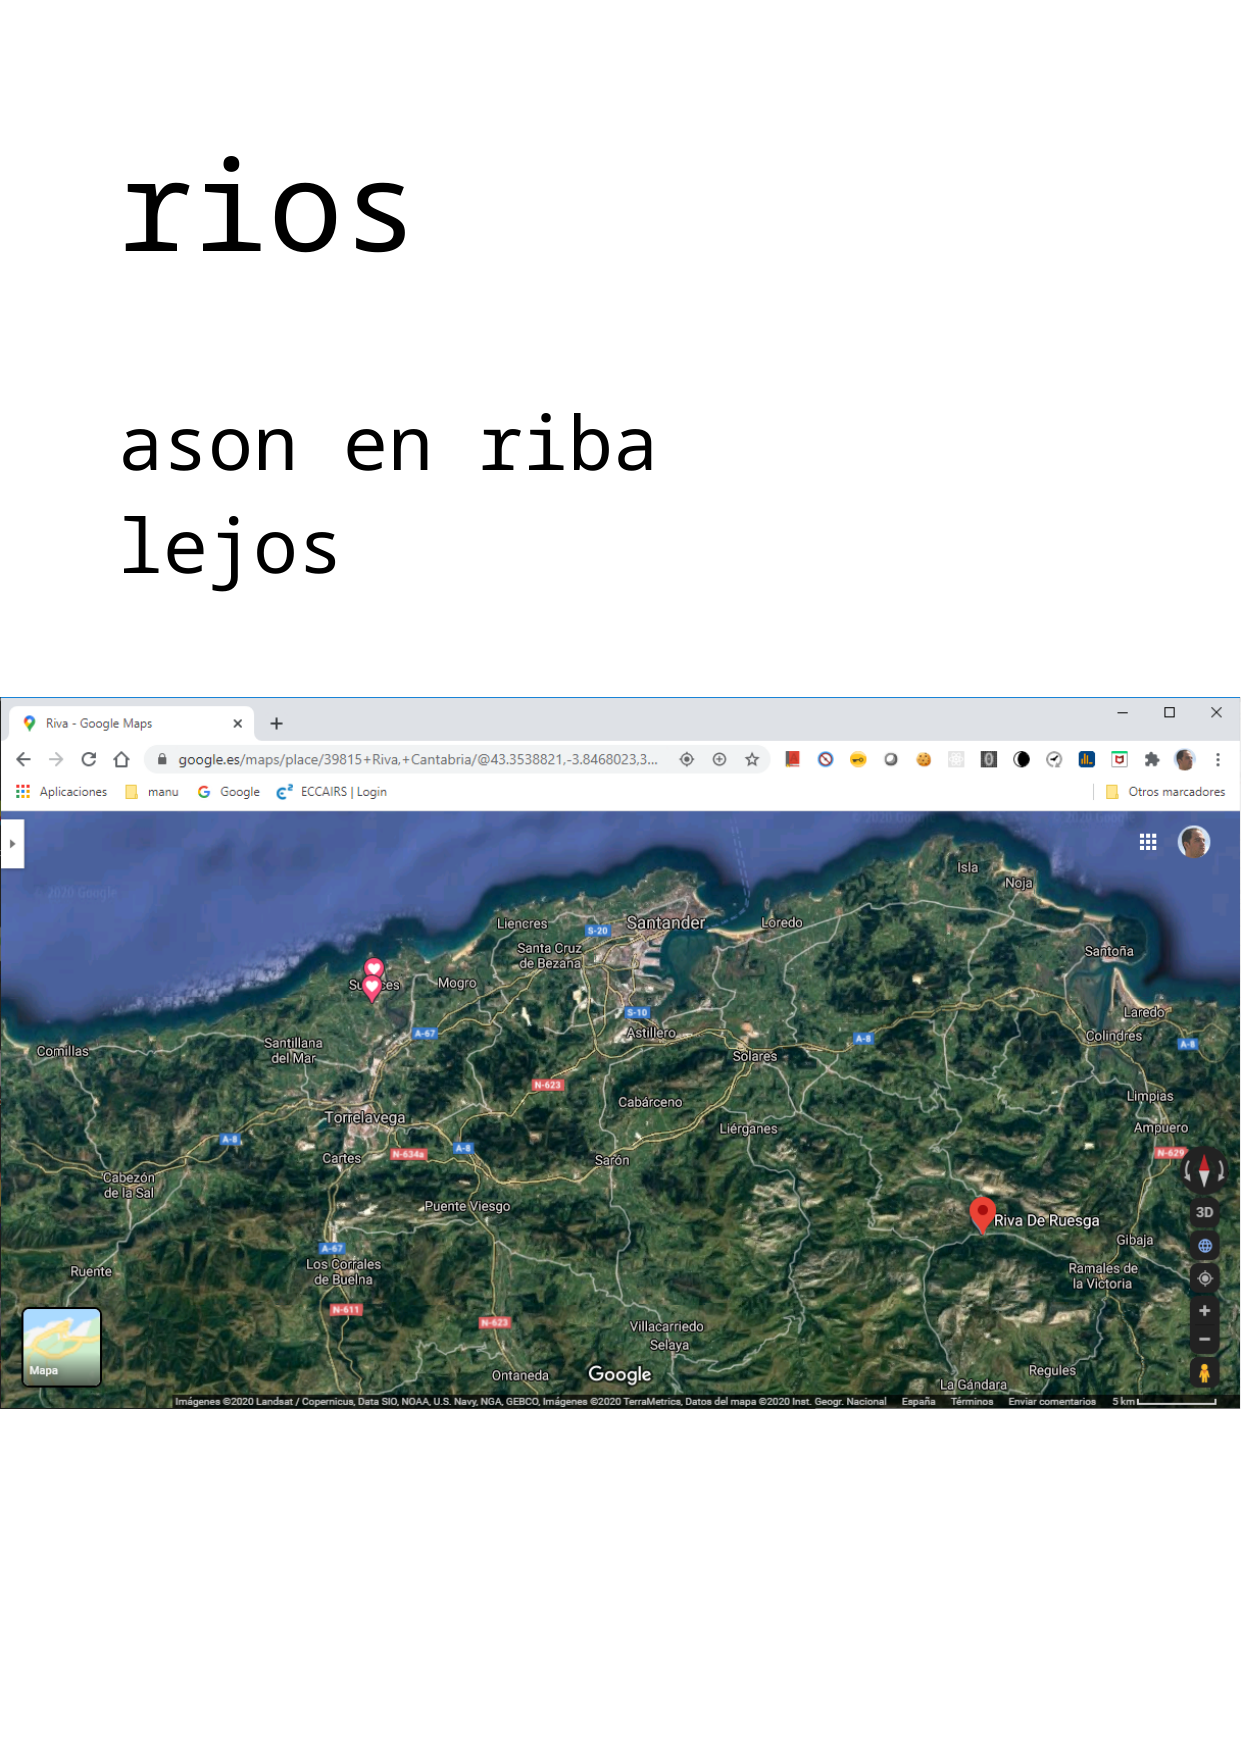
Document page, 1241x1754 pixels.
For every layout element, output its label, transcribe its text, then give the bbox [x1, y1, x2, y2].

text lejos [118, 493, 1122, 595]
text rios [118, 118, 1122, 288]
text ason en riba [118, 391, 1122, 493]
picture [0, 697, 1241, 1409]
